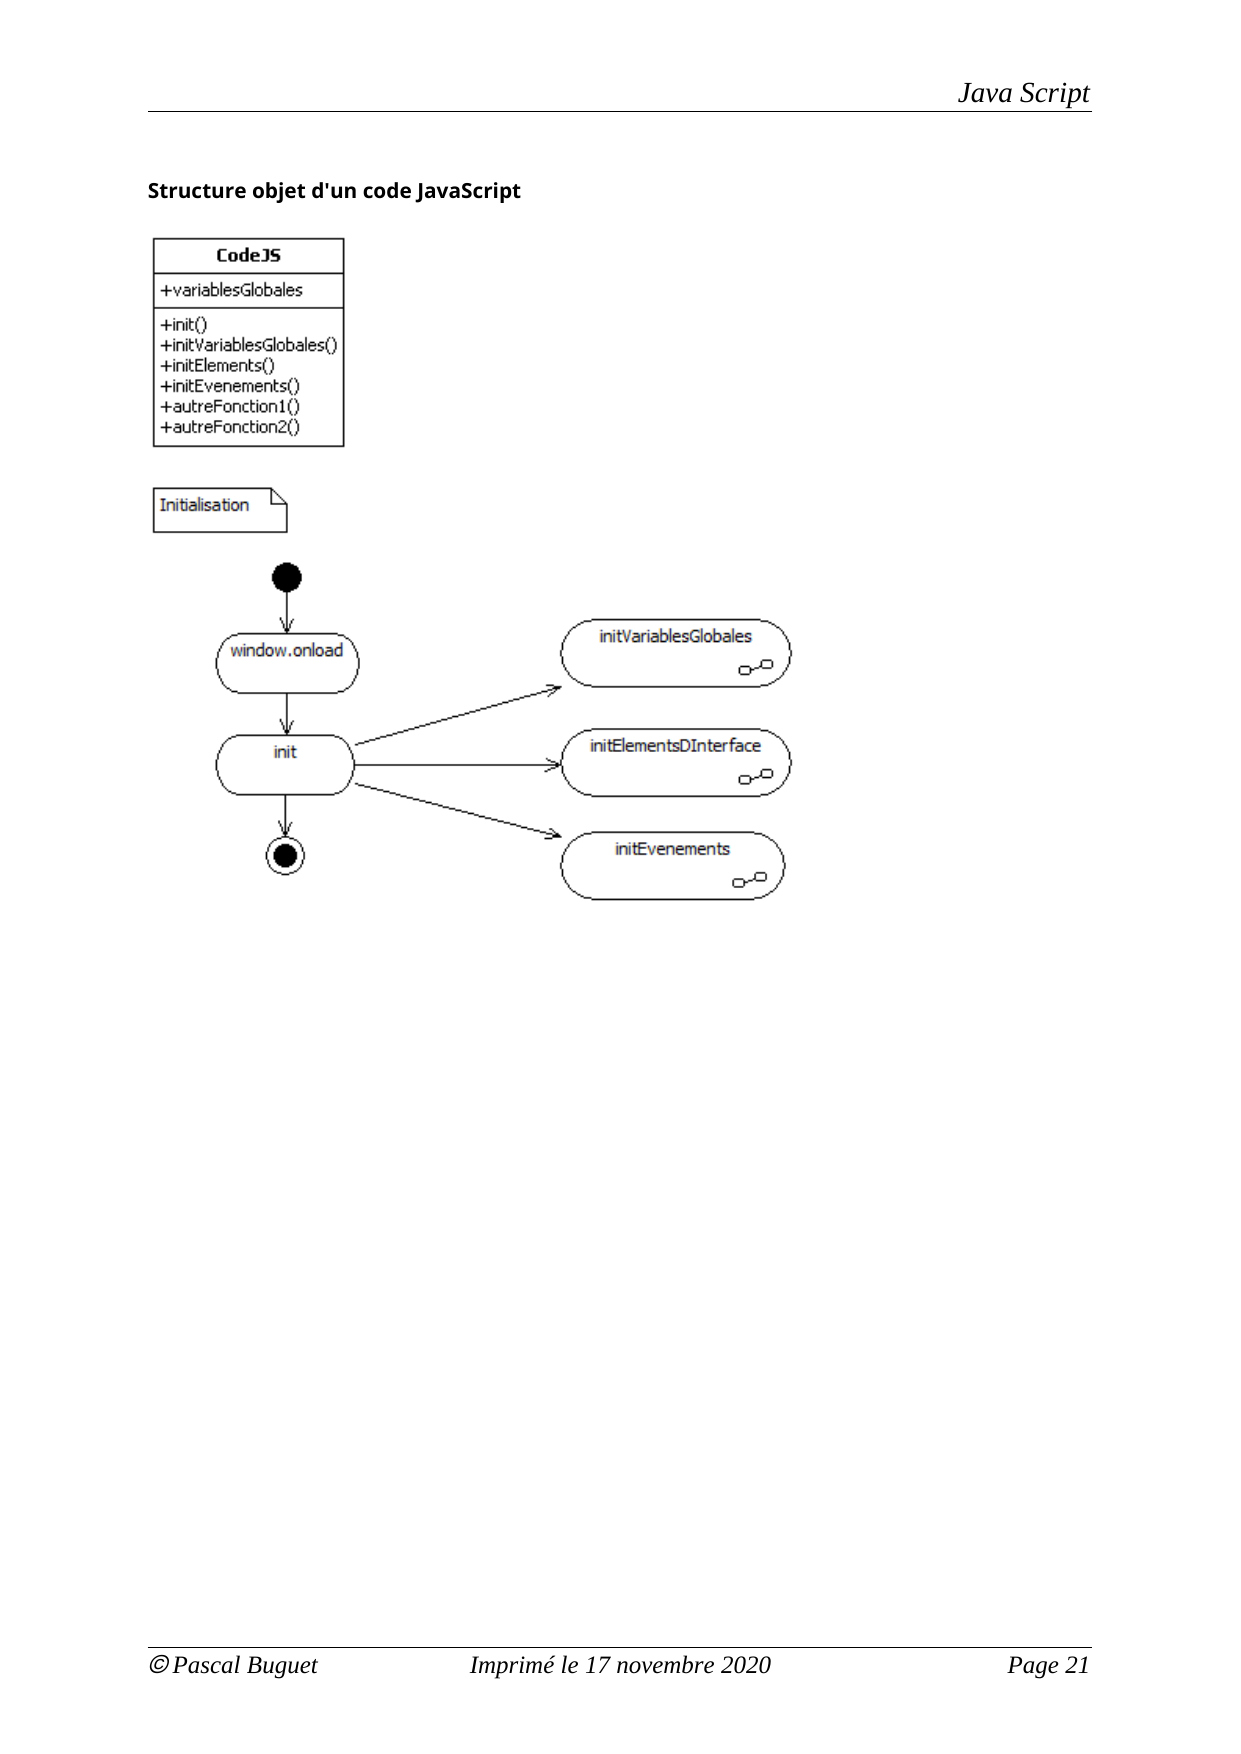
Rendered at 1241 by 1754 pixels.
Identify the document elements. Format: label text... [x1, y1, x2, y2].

text Structure objet d'un code JavaScript [148, 176, 1092, 204]
picture [147, 480, 800, 913]
picture [147, 233, 351, 452]
